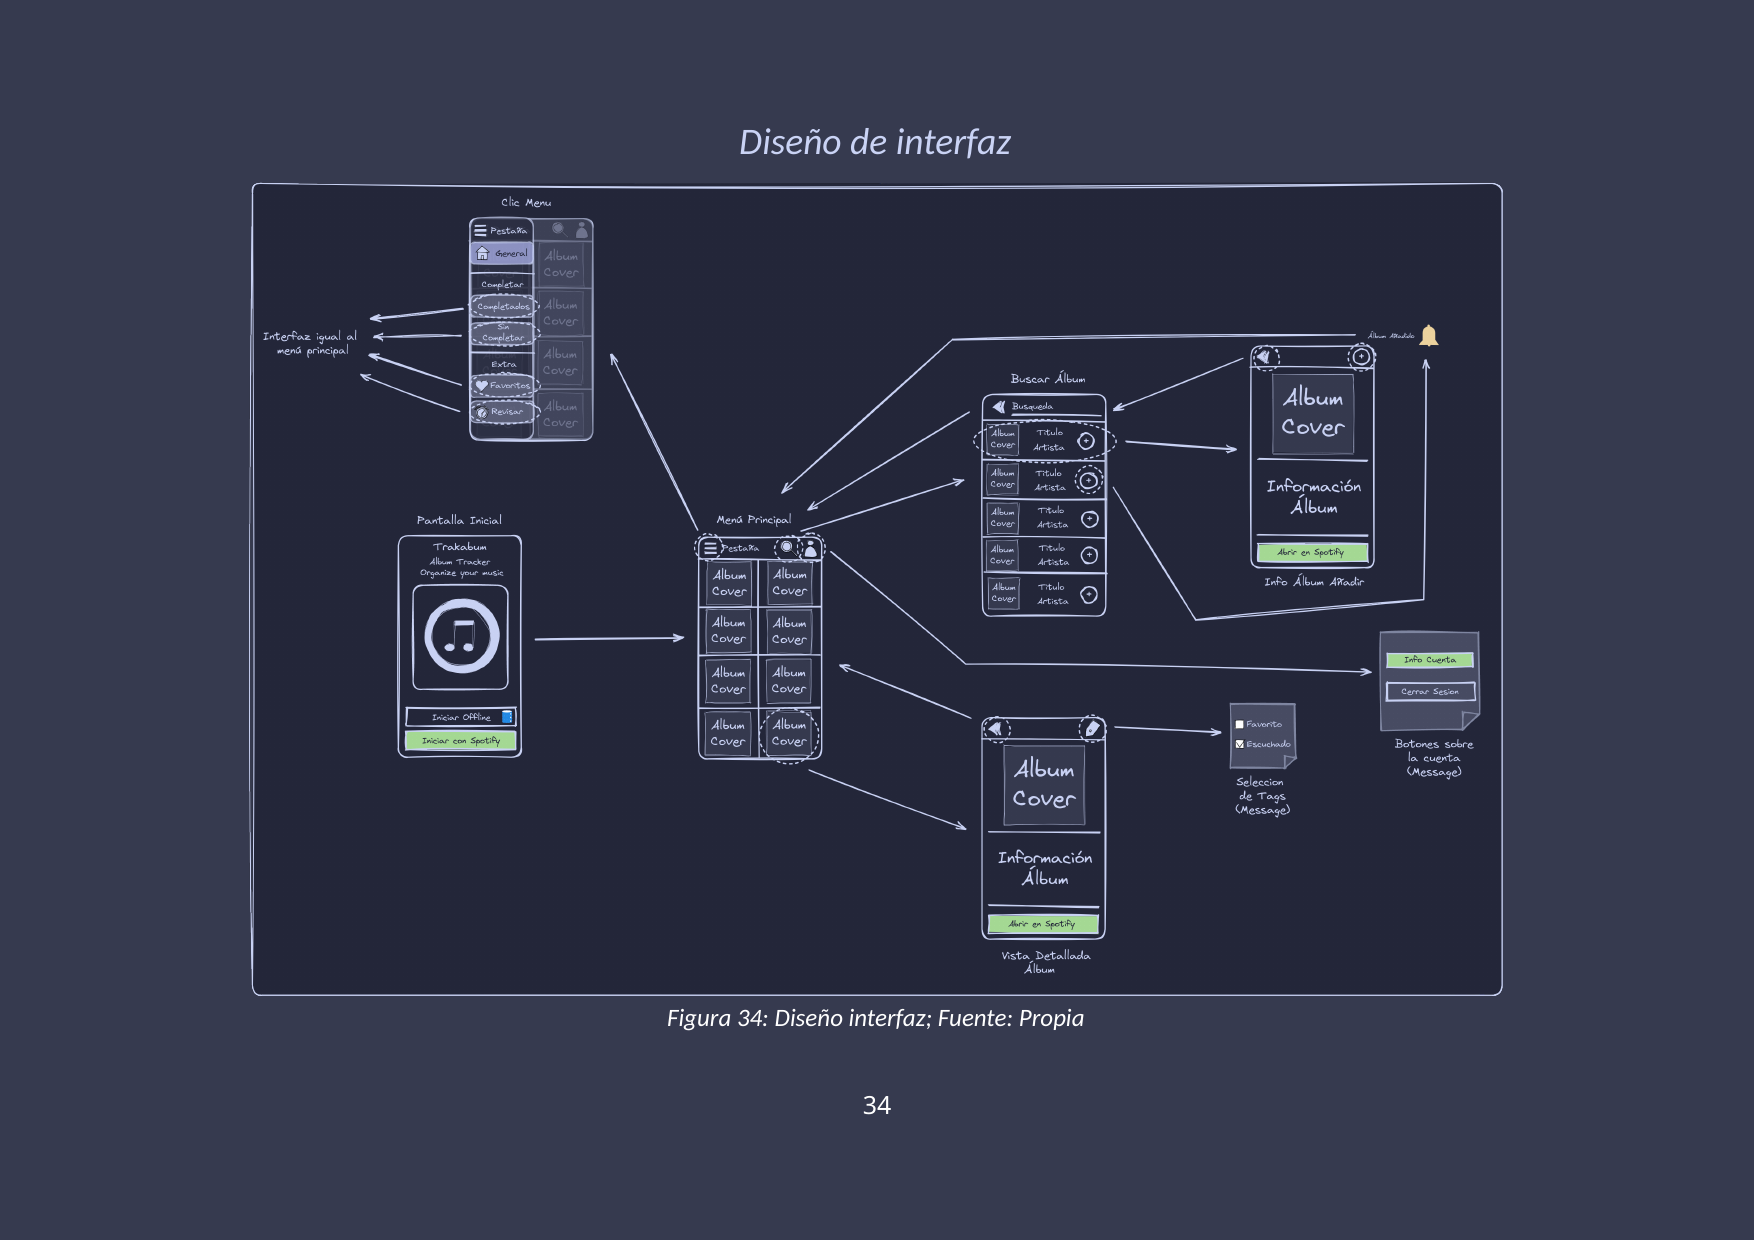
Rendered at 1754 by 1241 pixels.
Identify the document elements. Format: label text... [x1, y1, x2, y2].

picture [245, 176, 1509, 1002]
text Figura 34: Diseño interfaz; Fuente: Propia [219, 176, 1534, 1032]
text Diseño de interfaz [118, 118, 1636, 164]
